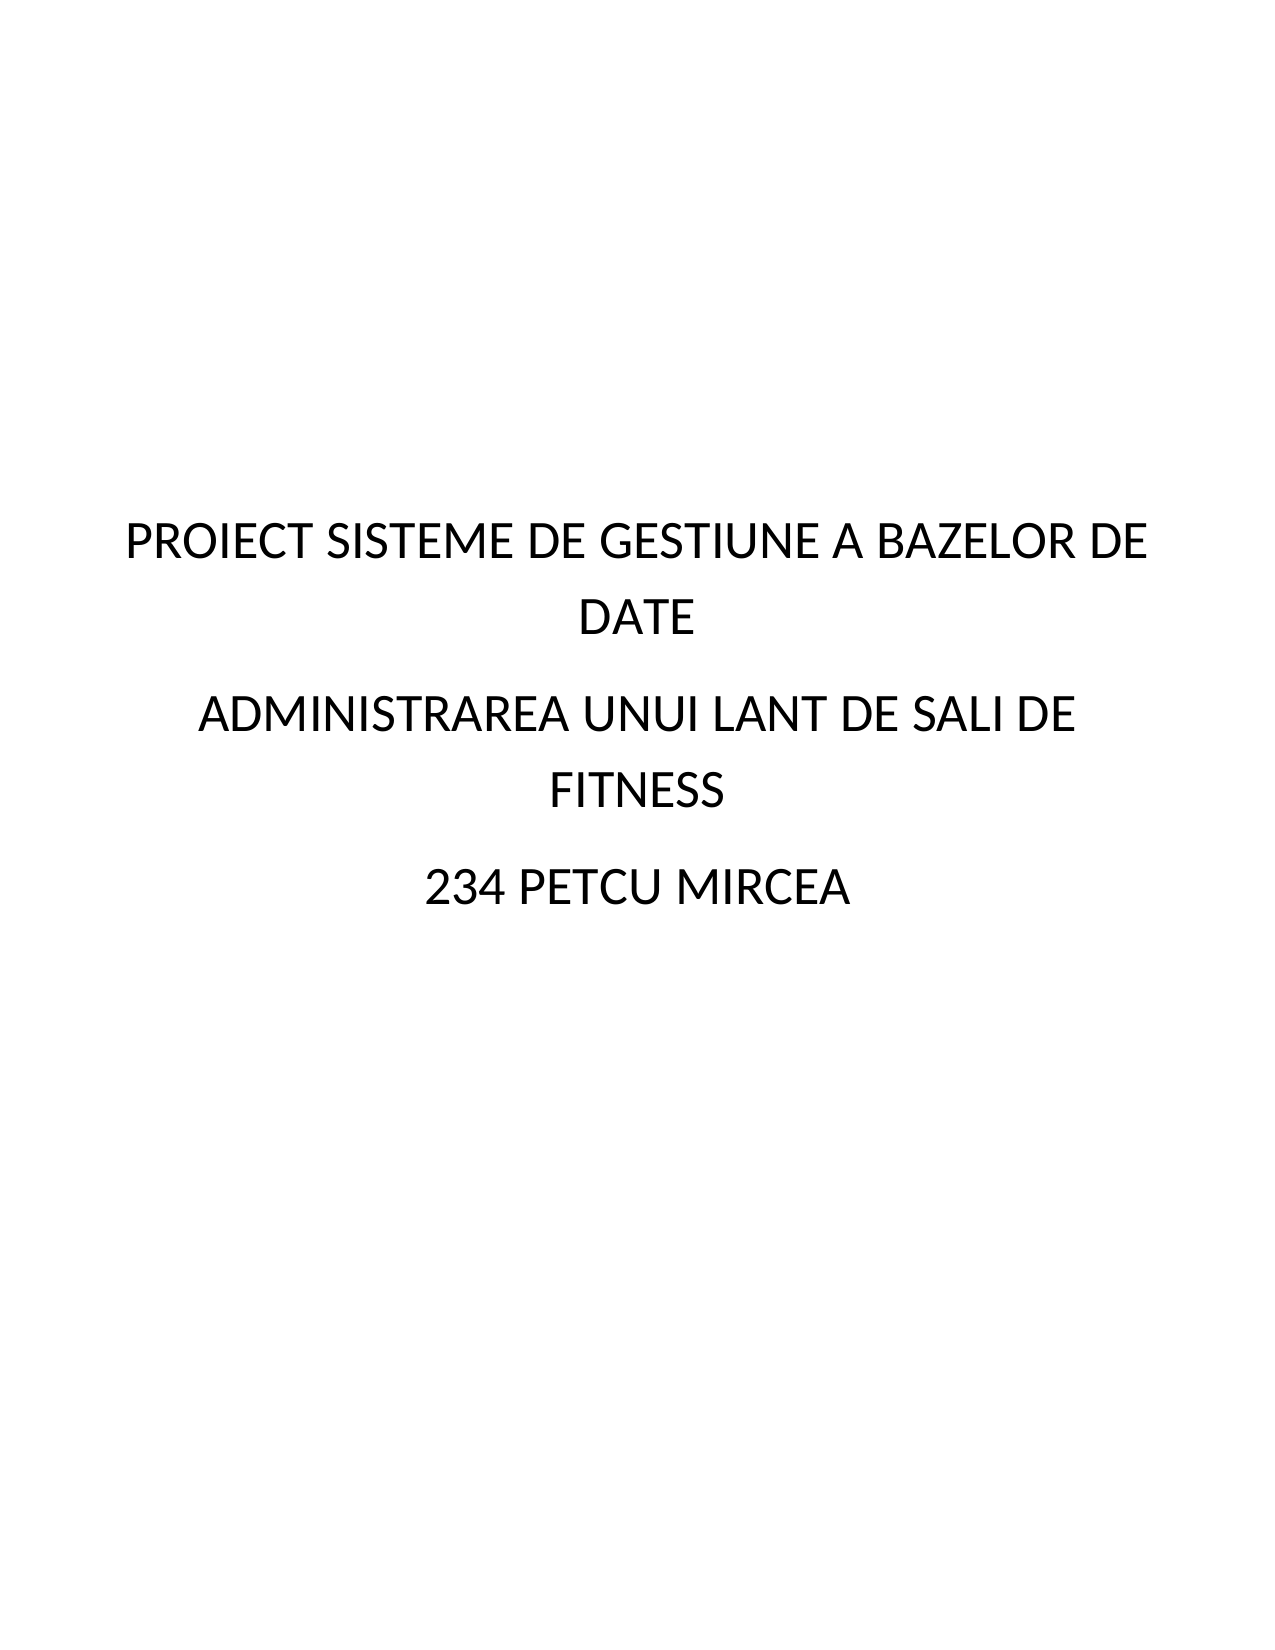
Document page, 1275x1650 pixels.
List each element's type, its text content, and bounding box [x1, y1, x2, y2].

text PROIECT SISTEME DE GESTIUNE A BAZELOR DE DATE [118, 506, 1157, 648]
text ADMINISTRAREA UNUI LANT DE SALI DE FITNESS [118, 678, 1157, 821]
text 234 PETCU MIRCEA [118, 851, 1157, 918]
